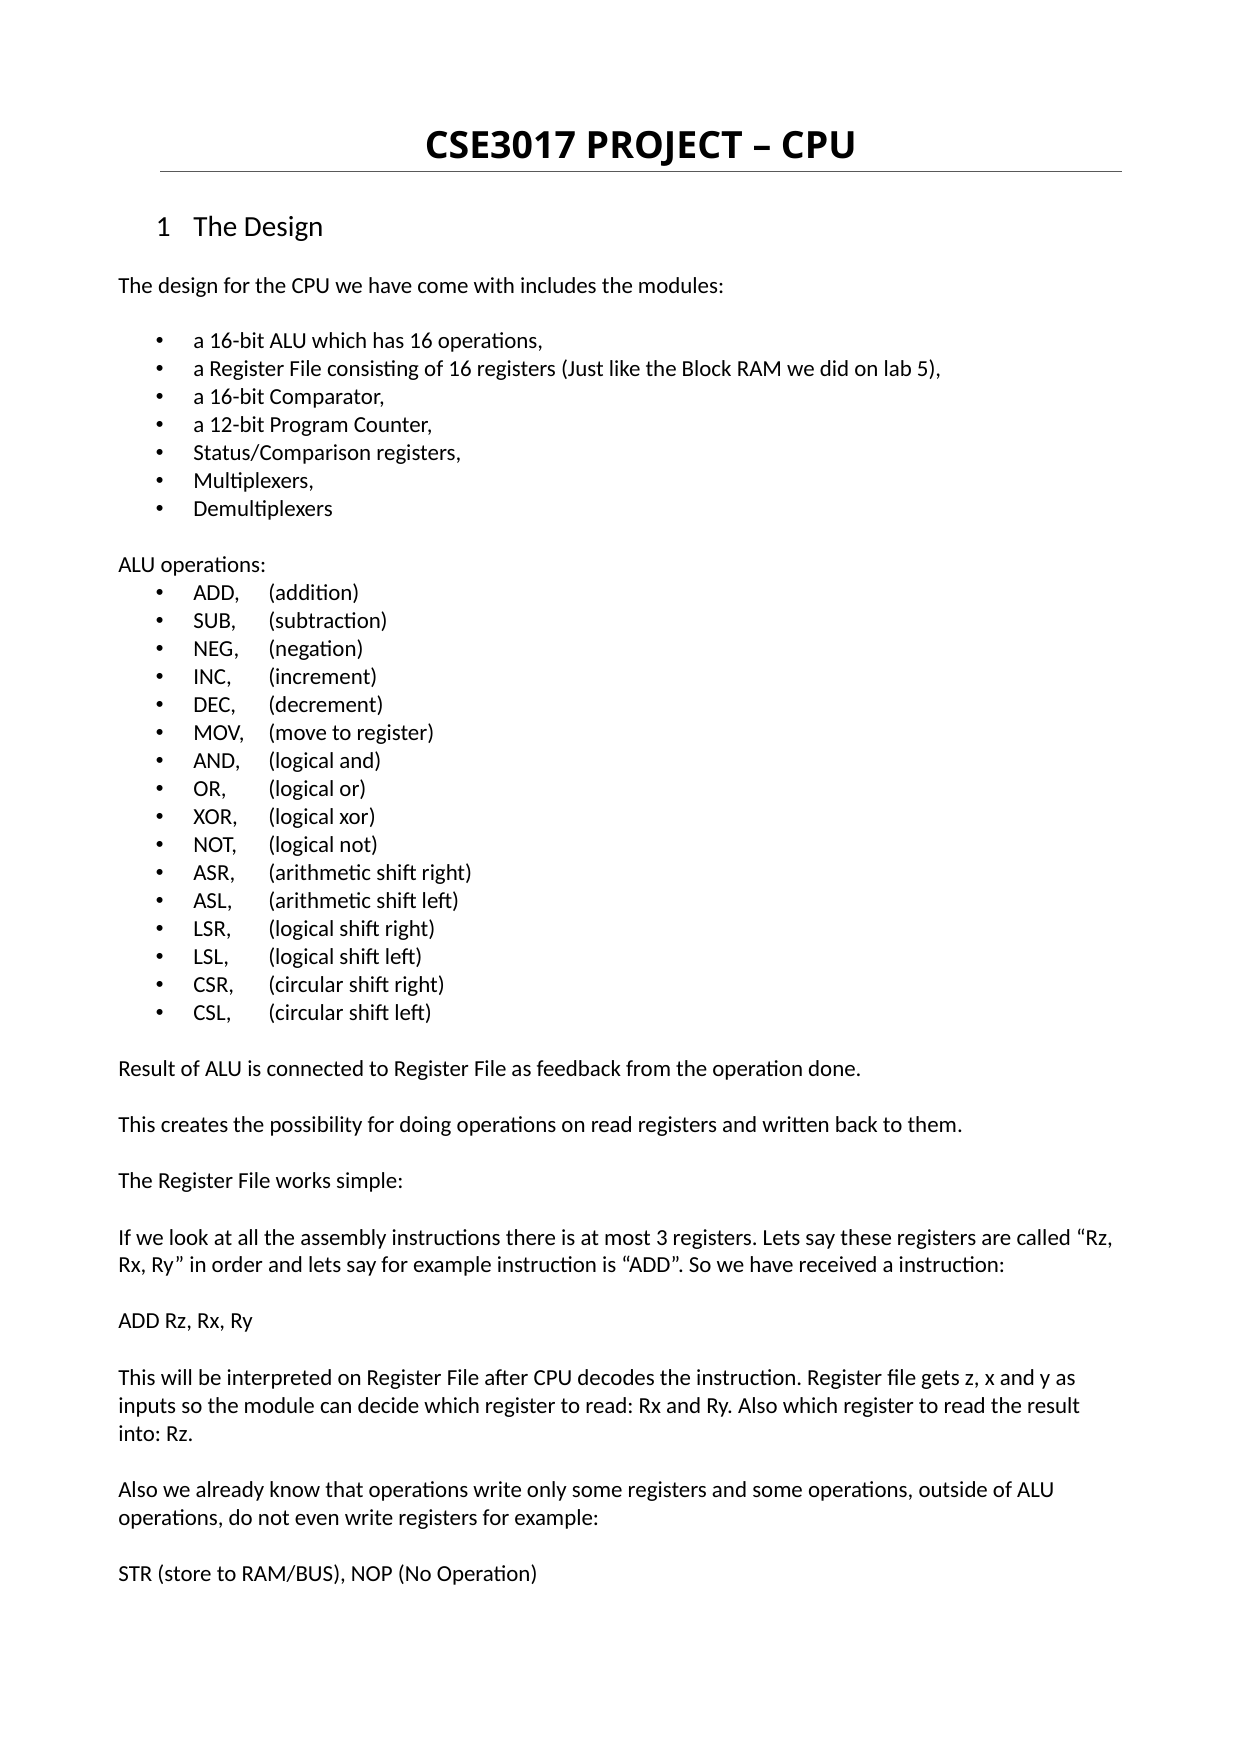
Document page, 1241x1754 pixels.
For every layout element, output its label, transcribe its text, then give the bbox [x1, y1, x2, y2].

list CSR, (circular shift right) [156, 970, 1122, 998]
list MOV, (move to register) [156, 718, 1122, 746]
list XOR, (logical xor) [156, 802, 1122, 830]
list Status/Comparison registers, [156, 438, 1122, 466]
list LSL, (logical shift left) [156, 942, 1122, 970]
list a 16-bit ALU which has 16 operations, [156, 326, 1122, 354]
text This will be interpreted on Register File after CPU decodes the instruction. Register file gets z, x and y as inputs so the module can decide which register to read: Rx and Ry. Also which register to read the result into: Rz. [118, 1363, 1122, 1447]
list SUB, (subtraction) [156, 606, 1122, 634]
list NOT, (logical not) [156, 830, 1122, 858]
text Result of ALU is connected to Register File as feedback from the operation done. [118, 1054, 1122, 1082]
text Also we already know that operations write only some registers and some operations, outside of ALU operations, do not even write registers for example: [118, 1475, 1122, 1531]
text The Register File works simple: [118, 1167, 1122, 1194]
text STR (store to RAM/BUS), NOP (No Operation) [118, 1559, 1122, 1587]
list Demultiplexers [156, 494, 1122, 522]
text If we look at all the assembly instructions there is at most 3 registers. Lets say these registers are called “Rz, Rx, Ry” in order and lets say for example instruction is “ADD”. So we have received a instruction: [118, 1223, 1122, 1279]
list The Design [156, 208, 1122, 243]
list AND, (logical and) [156, 746, 1122, 774]
list DEC, (decrement) [156, 690, 1122, 718]
list OR, (logical or) [156, 774, 1122, 802]
list a Register File consisting of 16 registers (Just like the Block RAM we did on lab 5), [156, 354, 1122, 382]
text This creates the possibility for doing operations on read registers and written back to them. [118, 1111, 1122, 1138]
list CSL, (circular shift left) [156, 998, 1122, 1026]
list INC, (increment) [156, 662, 1122, 690]
list a 16-bit Comparator, [156, 382, 1122, 410]
list NEG, (negation) [156, 634, 1122, 662]
list a 12-bit Program Counter, [156, 410, 1122, 438]
text ALU operations: [118, 550, 1122, 578]
list ADD, (addition) [156, 578, 1122, 606]
text ADD Rz, Rx, Ry [118, 1307, 1122, 1335]
list ASL, (arithmetic shift left) [156, 886, 1122, 914]
list Multiplexers, [156, 466, 1122, 494]
text The design for the CPU we have come with includes the modules: [118, 272, 1122, 326]
list LSR, (logical shift right) [156, 914, 1122, 942]
list ASR, (arithmetic shift right) [156, 858, 1122, 886]
subtitle CSE3017 PROJECT – CPU [159, 118, 1122, 172]
